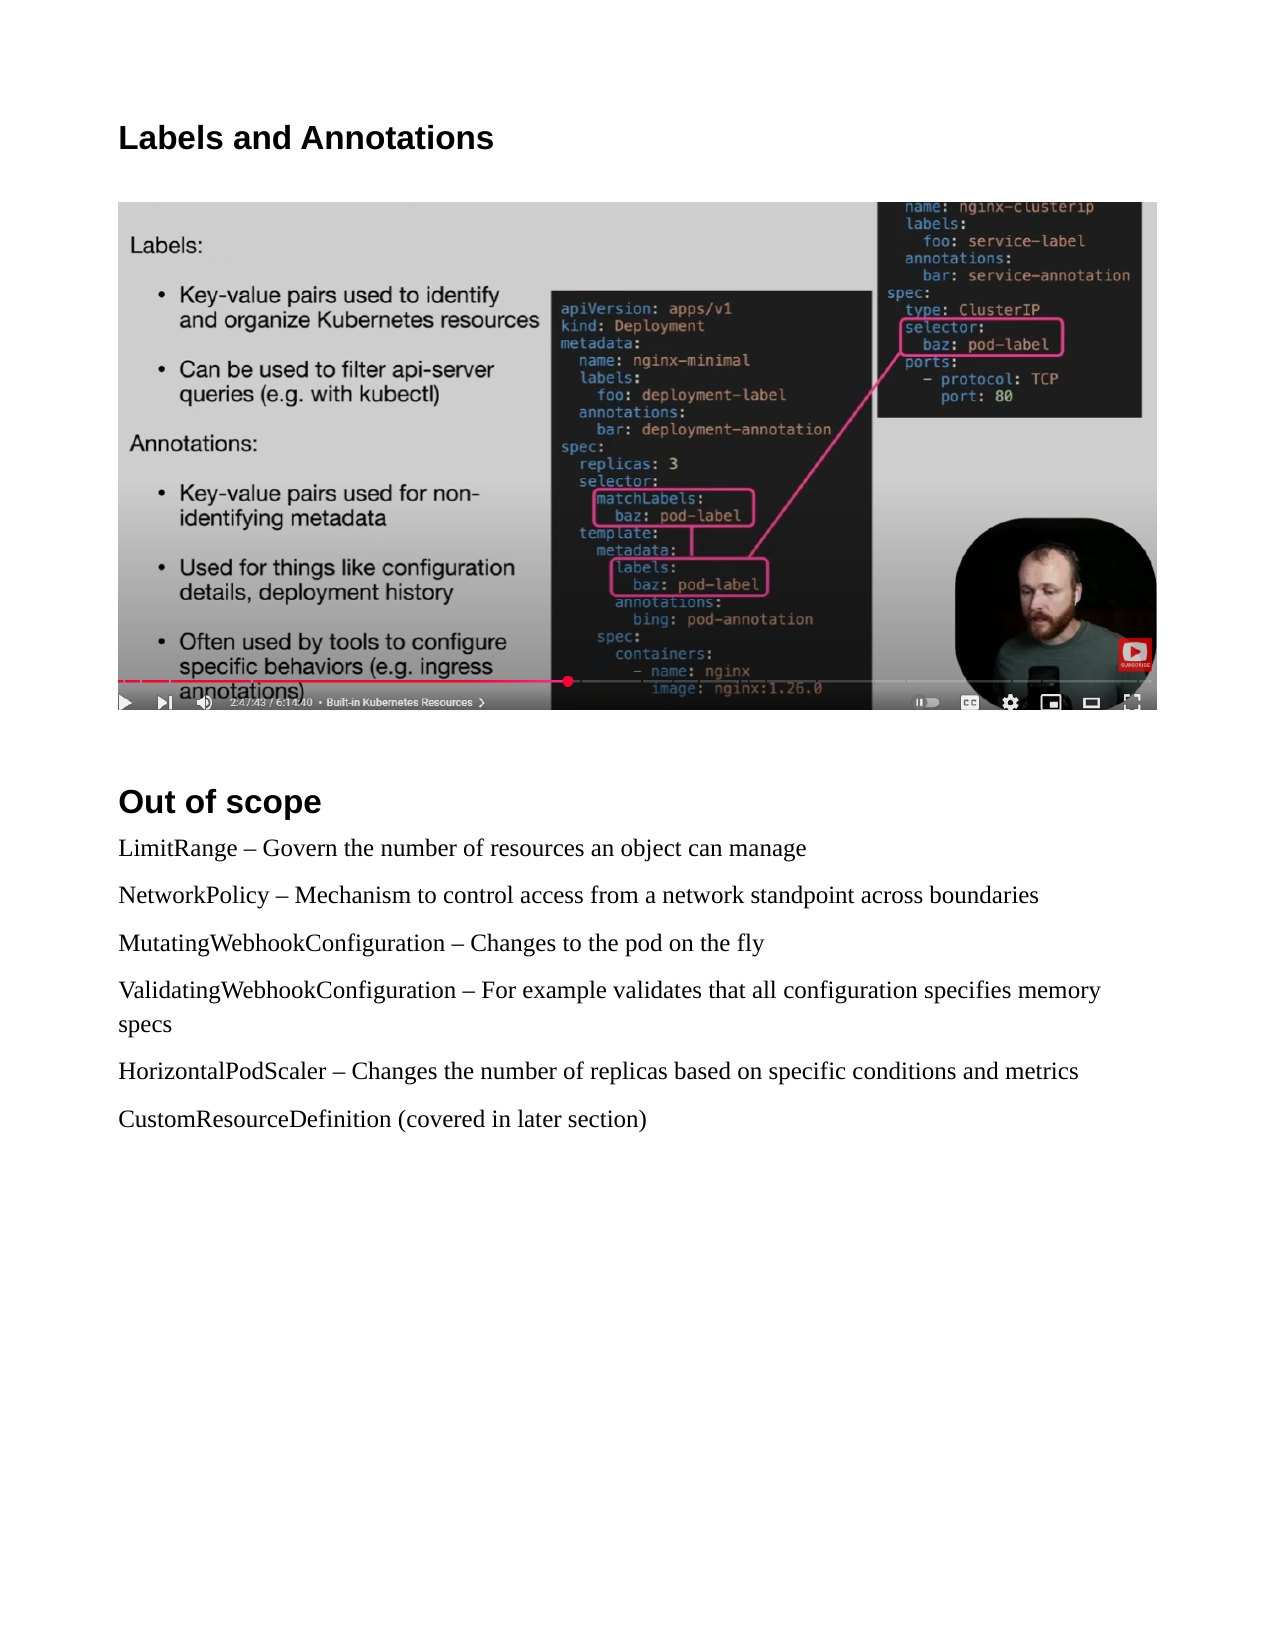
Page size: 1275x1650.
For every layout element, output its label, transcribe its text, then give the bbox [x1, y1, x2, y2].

subtitle Labels and Annotations [118, 118, 1157, 157]
text LimitRange – Govern the number of resources an object can manage [118, 833, 1157, 862]
subtitle Out of scope [118, 782, 1157, 820]
text HorizontalPodScaler – Changes the number of replicas based on specific conditions and metrics [118, 1056, 1157, 1085]
text MutatingWebhookConfiguration – Changes to the pod on the fly [118, 928, 1157, 957]
picture [118, 202, 1157, 710]
text NetworkPolicy – Mechanism to control access from a network standpoint across boundaries [118, 880, 1157, 909]
text CustomResourceDefinition (covered in later section) [118, 1104, 1157, 1133]
text ValidatingWebhookConfiguration – For example validates that all configuration specifies memory specs [118, 976, 1157, 1037]
